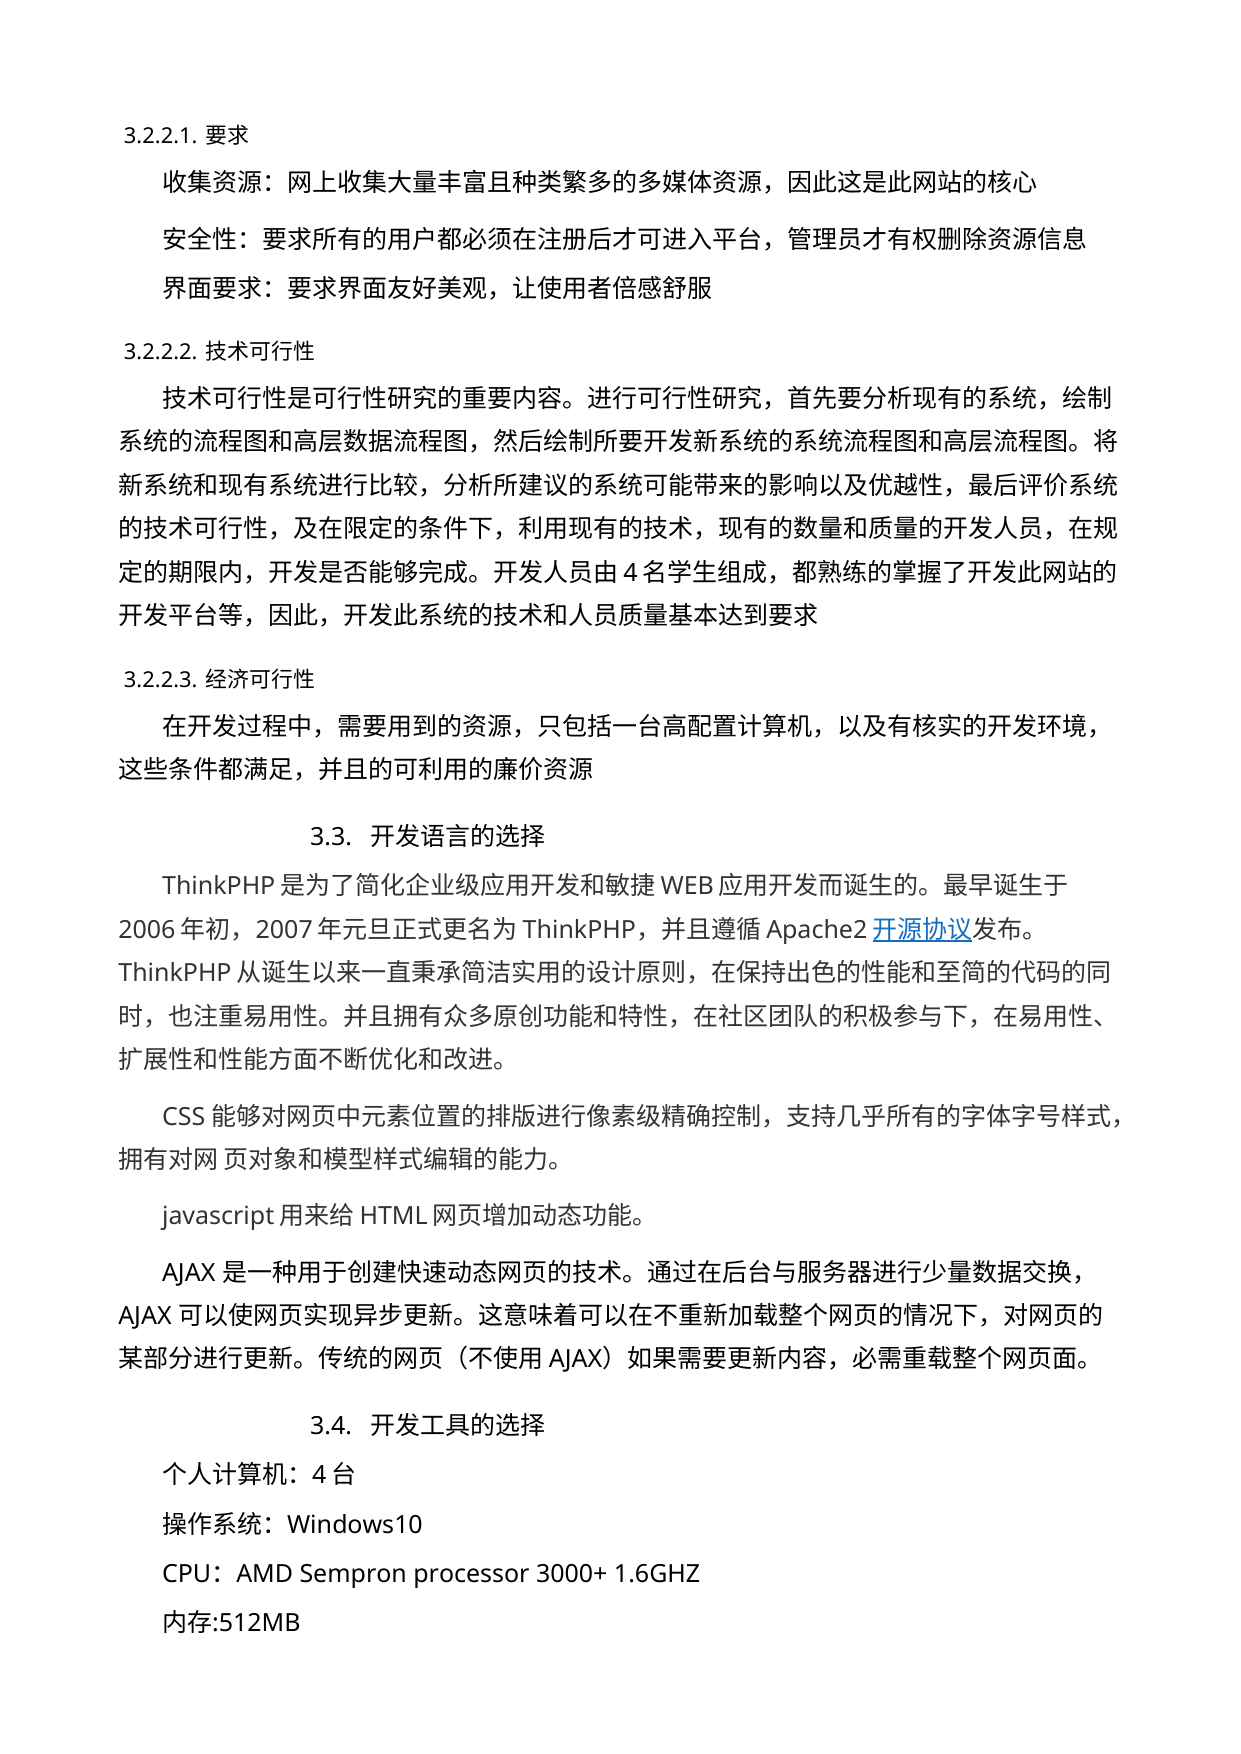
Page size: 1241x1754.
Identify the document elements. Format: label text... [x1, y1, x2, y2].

text CPU：AMD Sempron processor 3000+ 1.6GHZ [118, 1553, 1122, 1590]
subtitle 开发工具的选择 [310, 1405, 1122, 1441]
text 内存:512MB [118, 1602, 1122, 1638]
subtitle 要求 [118, 118, 1122, 150]
text 界面要求：要求界面友好美观，让使用者倍感舒服 [118, 269, 1122, 305]
text CSS 能够对网页中元素位置的排版进行像素级精确控制，支持几乎所有的字体字号样式，拥有对网 页对象和模型样式编辑的能力。 [118, 1096, 1122, 1176]
text ThinkPHP是为了简化企业级应用开发和敏捷WEB应用开发而诞生的。最早诞生于2006年初，2007年元旦正式更名为ThinkPHP，并且遵循Apache2开源协议发布。ThinkPHP从诞生以来一直秉承简洁实用的设计原则，在保持出色的性能和至简的代码的同时，也注重易用性。并且拥有众多原创功能和特性，在社区团队的积极参与下，在易用性、扩展性和性能方面不断优化和改进。 [118, 866, 1122, 1076]
text 技术可行性是可行性研究的重要内容。进行可行性研究，首先要分析现有的系统，绘制系统的流程图和高层数据流程图，然后绘制所要开发新系统的系统流程图和高层流程图。将新系统和现有系统进行比较，分析所建议的系统可能带来的影响以及优越性，最后评价系统的技术可行性，及在限定的条件下，利用现有的技术，现有的数量和质量的开发人员，在规定的期限内，开发是否能够完成。开发人员由4名学生组成，都熟练的掌握了开发此网站的开发平台等，因此，开发此系统的技术和人员质量基本达到要求 [118, 378, 1122, 632]
text 在开发过程中，需要用到的资源，只包括一台高配置计算机，以及有核实的开发环境，这些条件都满足，并且的可利用的廉价资源 [118, 706, 1122, 786]
subtitle 开发语言的选择 [310, 816, 1122, 852]
subtitle 技术可行性 [118, 334, 1122, 366]
text 安全性：要求所有的用户都必须在注册后才可进入平台，管理员才有权删除资源信息 [118, 219, 1122, 255]
text AJAX 是一种用于创建快速动态网页的技术。通过在后台与服务器进行少量数据交换，AJAX 可以使网页实现异步更新。这意味着可以在不重新加载整个网页的情况下，对网页的某部分进行更新。传统的网页（不使用 AJAX）如果需要更新内容，必需重载整个网页面。 [118, 1252, 1122, 1375]
subtitle 经济可行性 [118, 662, 1122, 693]
text javascript用来给HTML网页增加动态功能。 [118, 1196, 1122, 1232]
text 收集资源：网上收集大量丰富且种类繁多的多媒体资源，因此这是此网站的核心 [118, 163, 1122, 199]
text 操作系统：Windows10 [118, 1505, 1122, 1541]
text 个人计算机：4台 [118, 1455, 1122, 1491]
